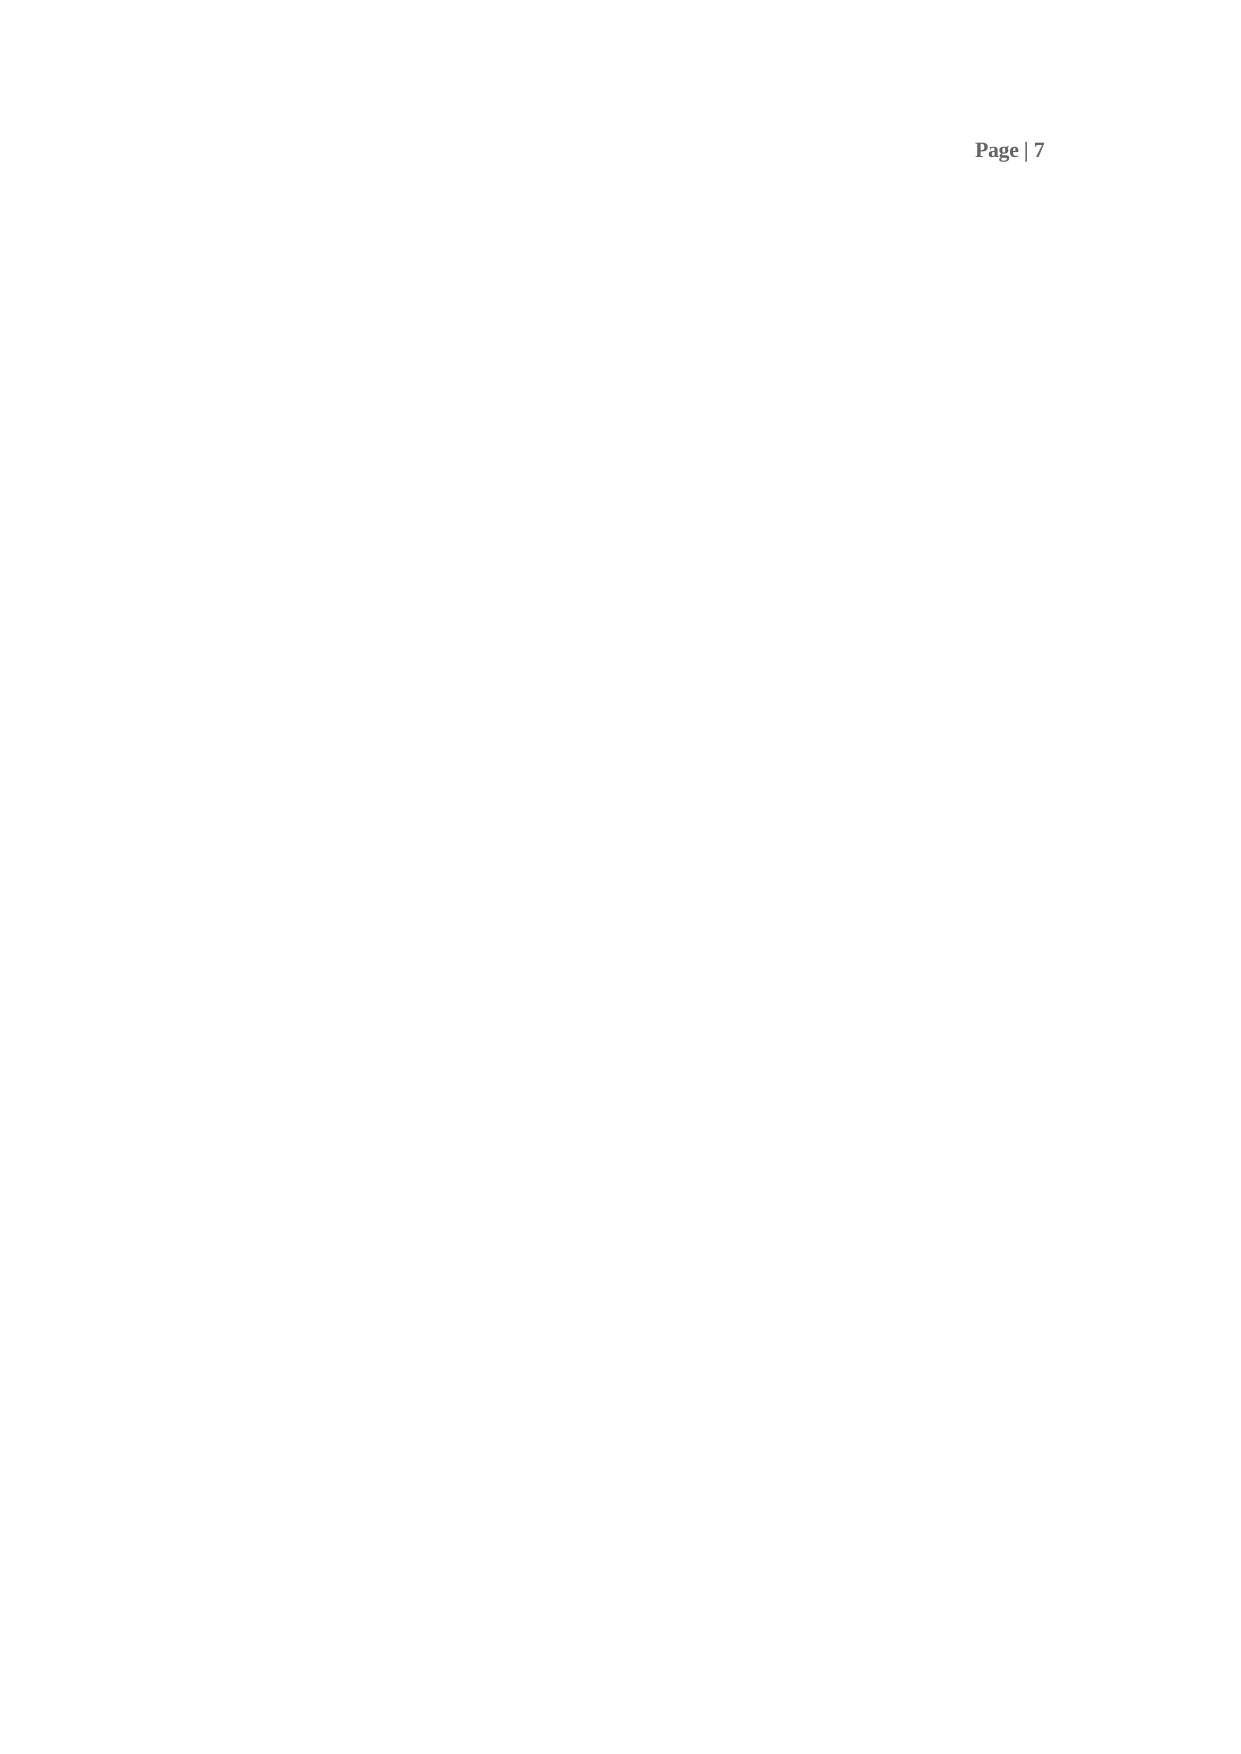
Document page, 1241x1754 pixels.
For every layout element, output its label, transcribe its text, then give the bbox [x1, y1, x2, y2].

text Page | 7 [150, 135, 1058, 163]
